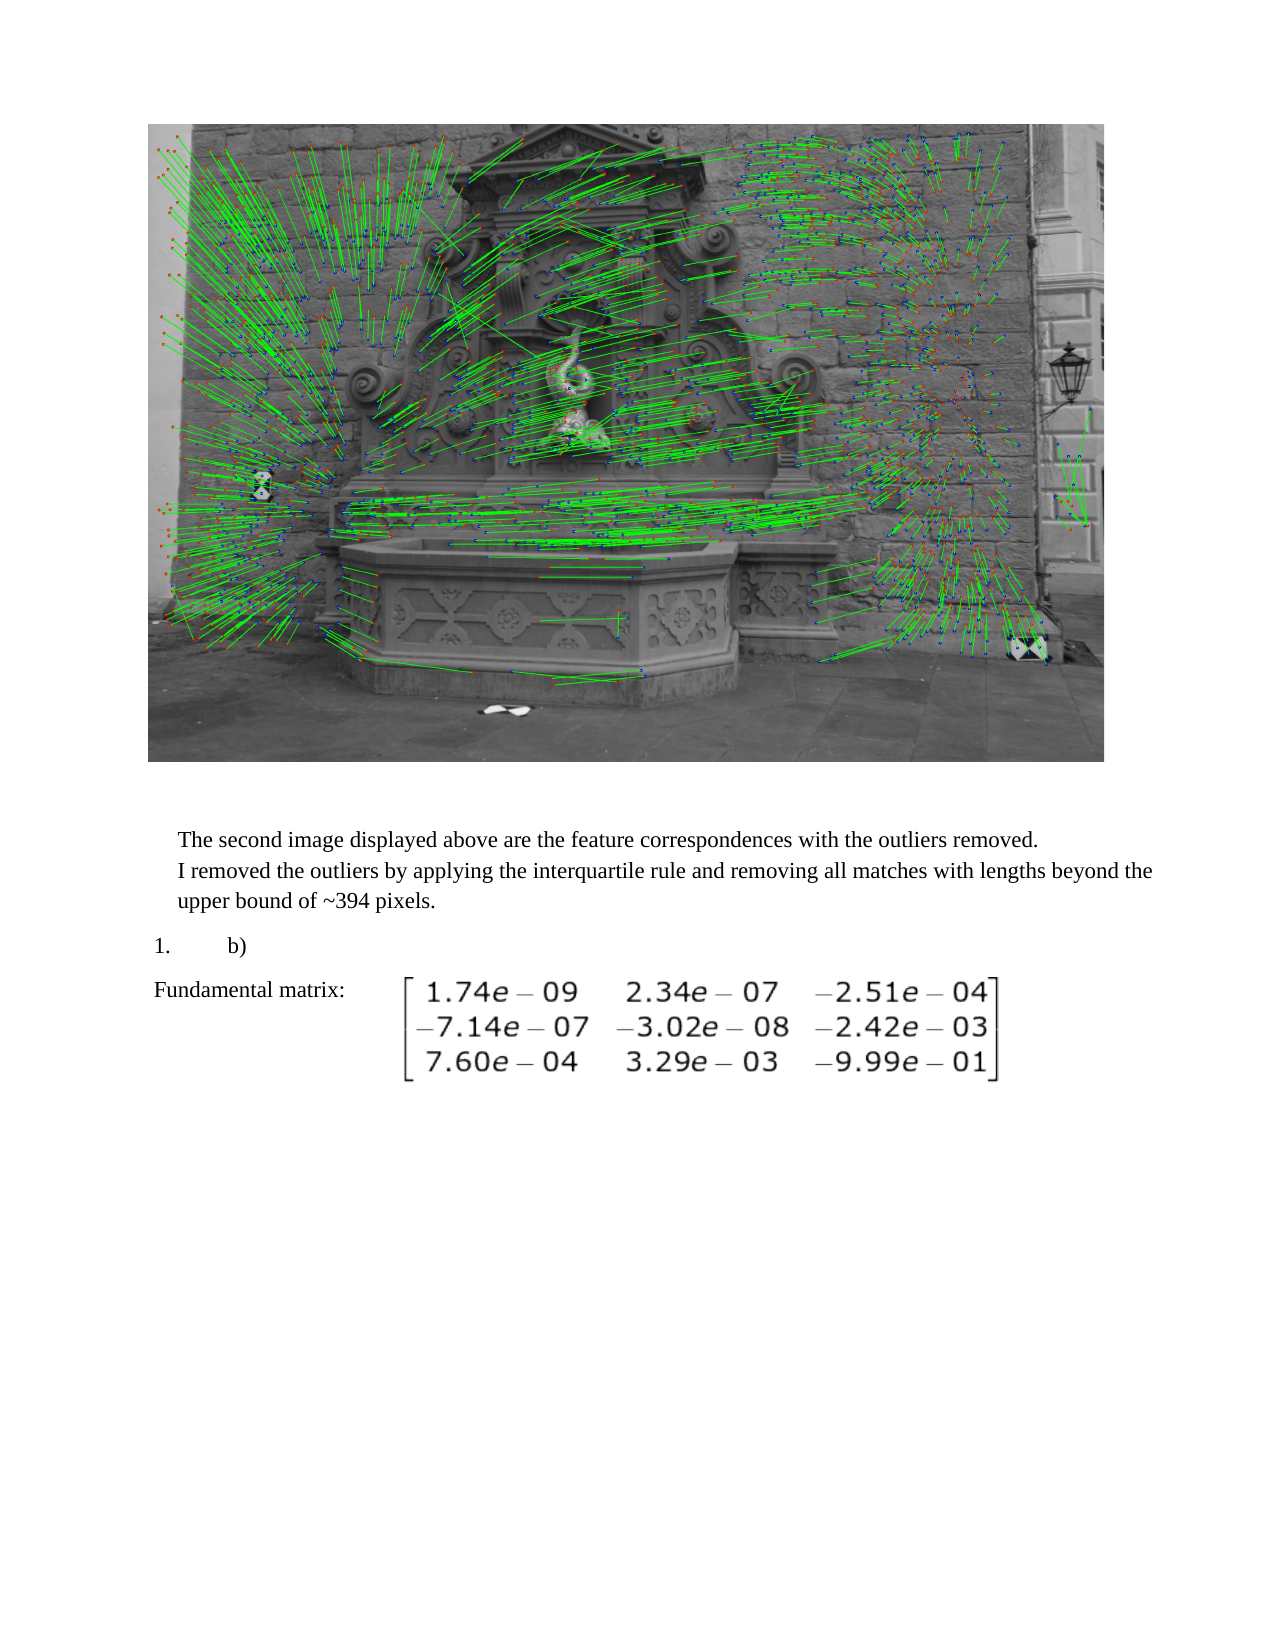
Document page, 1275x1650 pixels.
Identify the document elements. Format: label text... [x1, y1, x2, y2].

list 1. b) [153, 932, 1157, 958]
list Fundamental matrix: [153, 976, 1157, 1003]
picture [148, 124, 1105, 762]
picture [403, 977, 999, 1083]
text The second image displayed above are the feature correspondences with the outliers removed. I removed the outliers by applying the interquartile rule and removing all matches with lengths beyond the upper bound of ~394 pixels. [177, 826, 1157, 913]
